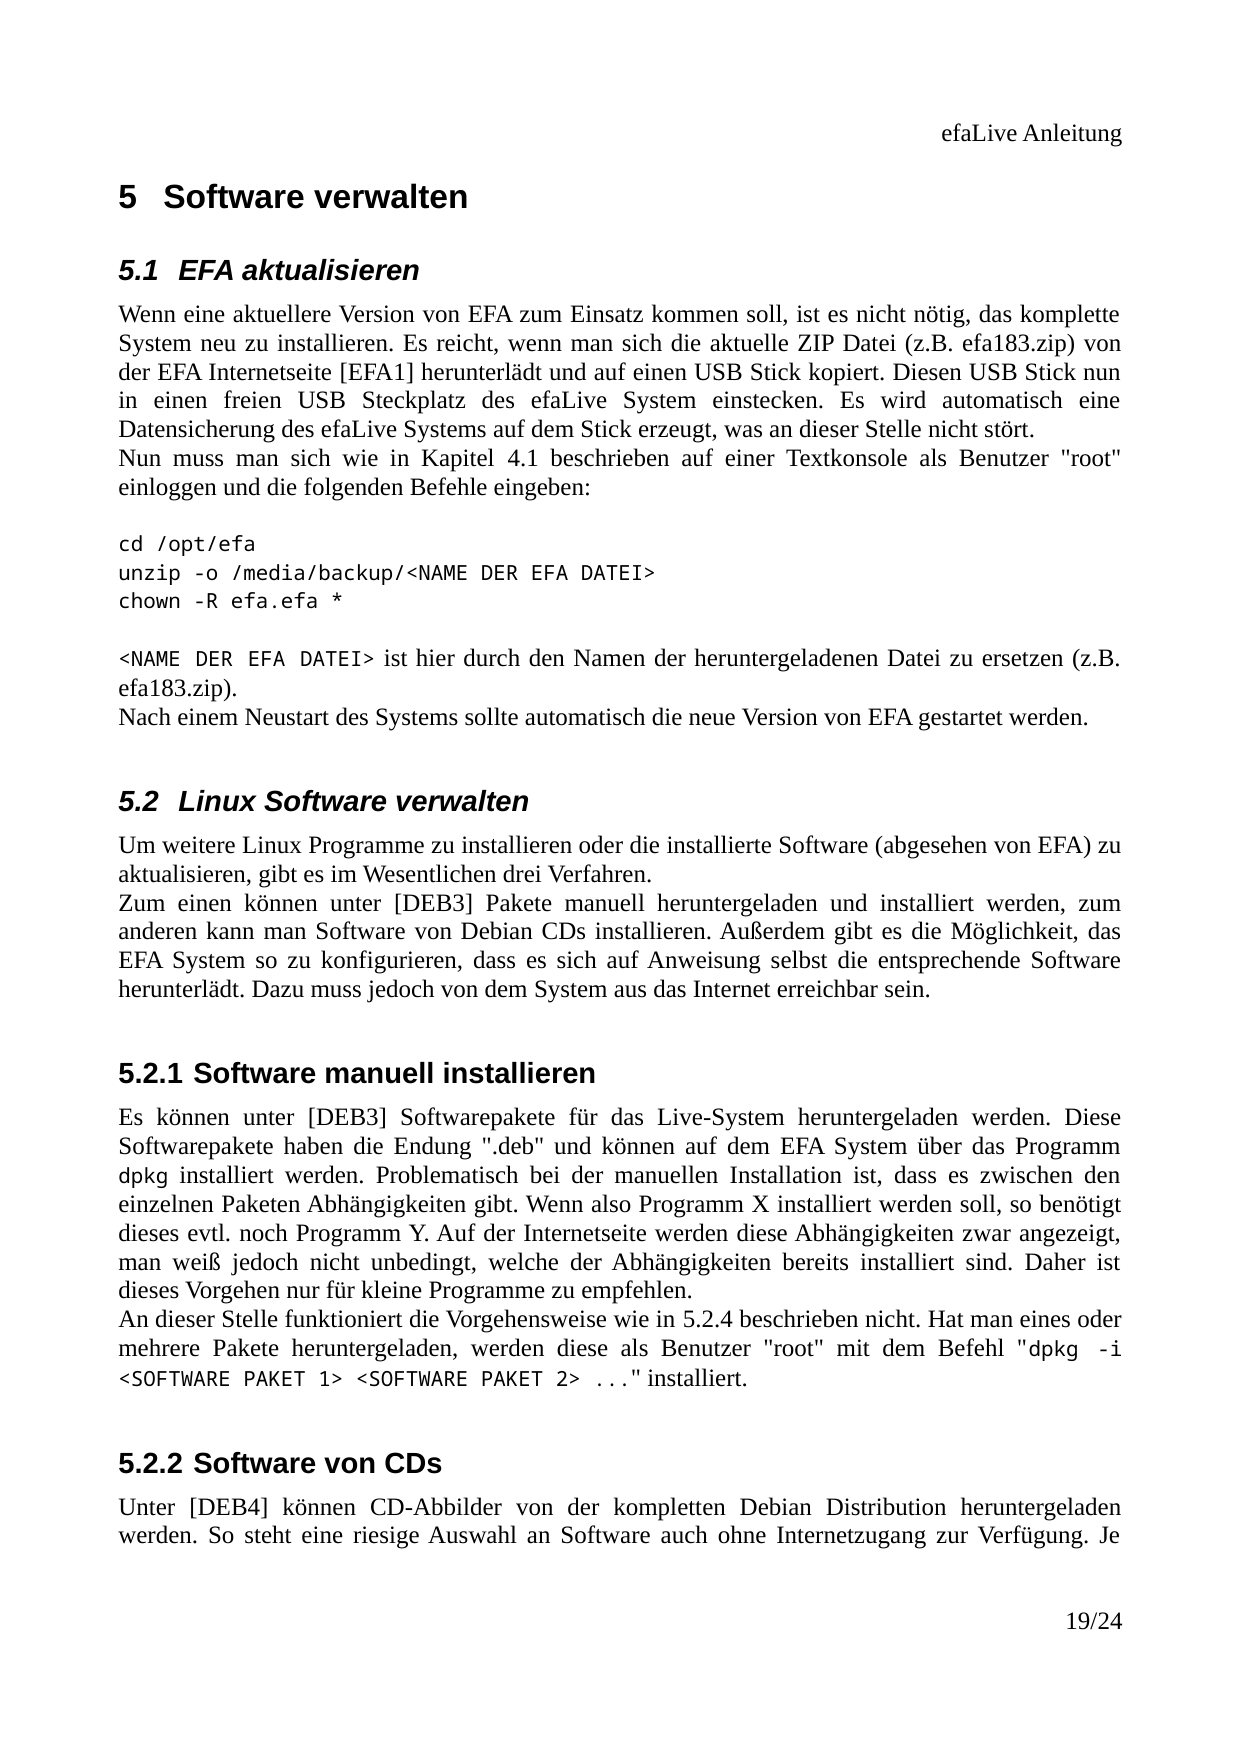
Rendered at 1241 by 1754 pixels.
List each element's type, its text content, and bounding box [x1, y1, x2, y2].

text Wenn eine aktuellere Version von EFA zum Einsatz kommen soll, ist es nicht nötig, das komplette System neu zu installieren. Es reicht, wenn man sich die aktuelle ZIP Datei (z.B. efa183.zip) von der EFA Internetseite [EFA1] herunterlädt und auf einen USB Stick kopiert. Diesen USB Stick nun in einen freien USB Steckplatz des efaLive System einstecken. Es wird automatisch eine Datensicherung des efaLive Systems auf dem Stick erzeugt, was an dieser Stelle nicht stört. [118, 299, 1122, 443]
text <NAME DER EFA DATEI> ist hier durch den Namen der heruntergeladenen Datei zu ersetzen (z.B. efa183.zip). [118, 643, 1122, 702]
text Zum einen können unter [DEB3] Pakete manuell heruntergeladen und installiert werden, zum anderen kann man Software von Debian CDs installieren. Außerdem gibt es die Möglichkeit, das EFA System so zu konfigurieren, dass es sich auf Anweisung selbst die entsprechende Software herunterlädt. Dazu muss jedoch von dem System aus das Internet erreichbar sein. [118, 888, 1122, 1003]
text chown -R efa.efa * [118, 586, 1122, 614]
subtitle Software von CDs [118, 1446, 1122, 1479]
subtitle Software manuell installieren [118, 1056, 1122, 1090]
text Um weitere Linux Programme zu installieren oder die installierte Software (abgesehen von EFA) zu aktualisieren, gibt es im Wesentlichen drei Verfahren. [118, 830, 1122, 888]
subtitle EFA aktualisieren [118, 253, 1122, 287]
text An dieser Stelle funktioniert die Vorgehensweise wie in 5.2.4 beschrieben nicht. Hat man eines oder mehrere Pakete heruntergeladen, werden diese als Benutzer "root" mit dem Befehl "dpkg -i <SOFTWARE PAKET 1> <SOFTWARE PAKET 2> ..." installiert. [118, 1304, 1122, 1392]
text Unter [DEB4] können CD-Abbilder von der kompletten Debian Distribution heruntergeladen werden. So steht eine riesige Auswahl an Software auch ohne Internetzugang zur Verfügung. Je [118, 1492, 1122, 1549]
text Es können unter [DEB3] Softwarepakete für das Live-System heruntergeladen werden. Diese Softwarepakete haben die Endung ".deb" und können auf dem EFA System über das Programm dpkg installiert werden. Problematisch bei der manuellen Installation ist, dass es zwischen den einzelnen Paketen Abhängigkeiten gibt. Wenn also Programm X installiert werden soll, so benötigt dieses evtl. noch Programm Y. Auf der Internetseite werden diese Abhängigkeiten zwar angezeigt, man weiß jedoch nicht unbedingt, welche der Abhängigkeiten bereits installiert sind. Daher ist dieses Vorgehen nur für kleine Programme zu empfehlen. [118, 1102, 1122, 1304]
text unzip -o /media/backup/<NAME DER EFA DATEI> [118, 558, 1122, 586]
subtitle Linux Software verwalten [118, 784, 1122, 818]
text Nach einem Neustart des Systems sollte automatisch die neue Version von EFA gestartet werden. [118, 702, 1122, 730]
text Nun muss man sich wie in Kapitel 4.1 beschrieben auf einer Textkonsole als Benutzer "root" einloggen und die folgenden Befehle eingeben: [118, 443, 1122, 501]
subtitle Software verwalten [118, 177, 1122, 216]
text cd /opt/efa [118, 529, 1122, 558]
